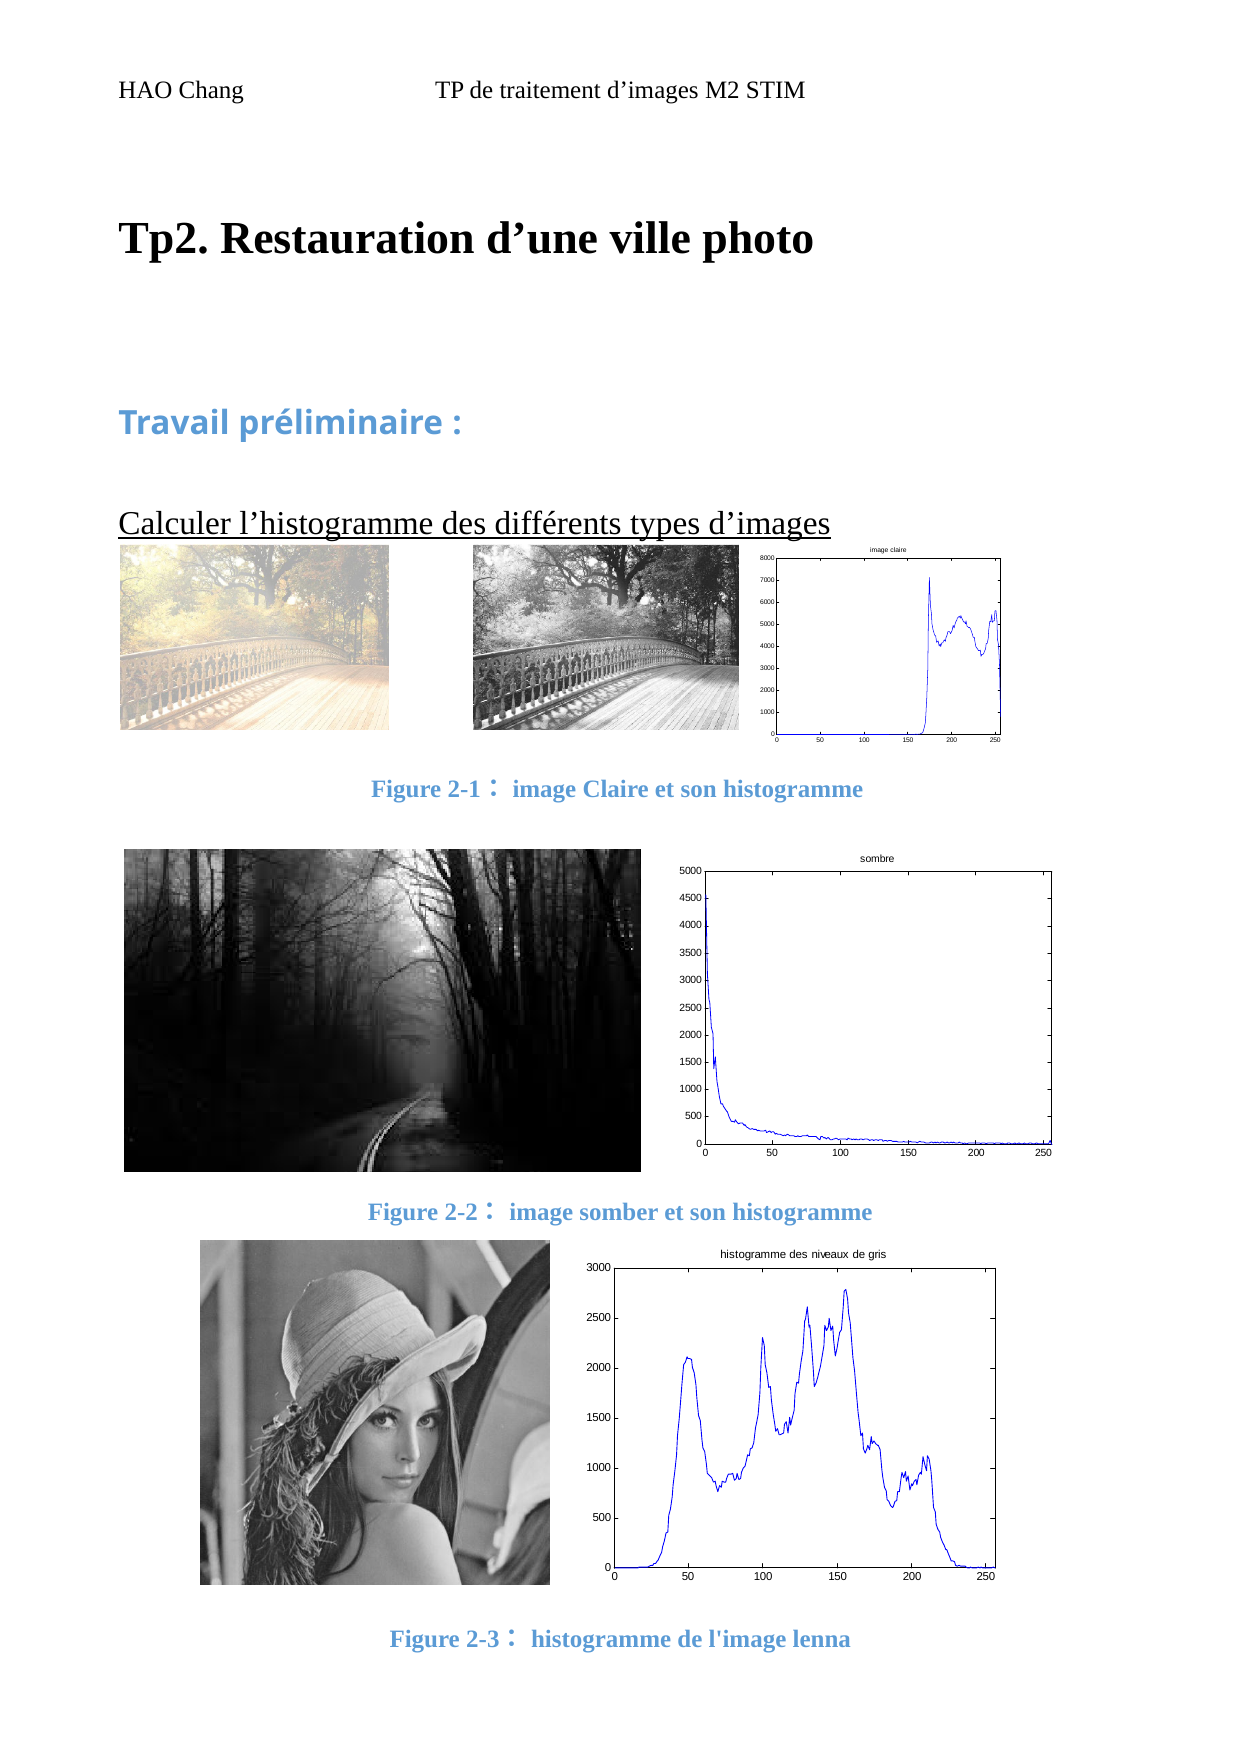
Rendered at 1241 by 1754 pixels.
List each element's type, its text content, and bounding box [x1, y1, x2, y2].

text Figure 2-2： image somber et son histogramme [118, 1194, 1122, 1228]
text Figure 2-1： image Claire et son histogramme [118, 771, 1122, 805]
text Calculer l’histogramme des différents types d’images [118, 504, 1122, 542]
subtitle Tp2. Restauration d’une ville photo [118, 211, 1122, 264]
subtitle Travail préliminaire : [118, 399, 1122, 444]
text Figure 2-3： histogramme de l'image lenna [118, 1621, 1122, 1655]
